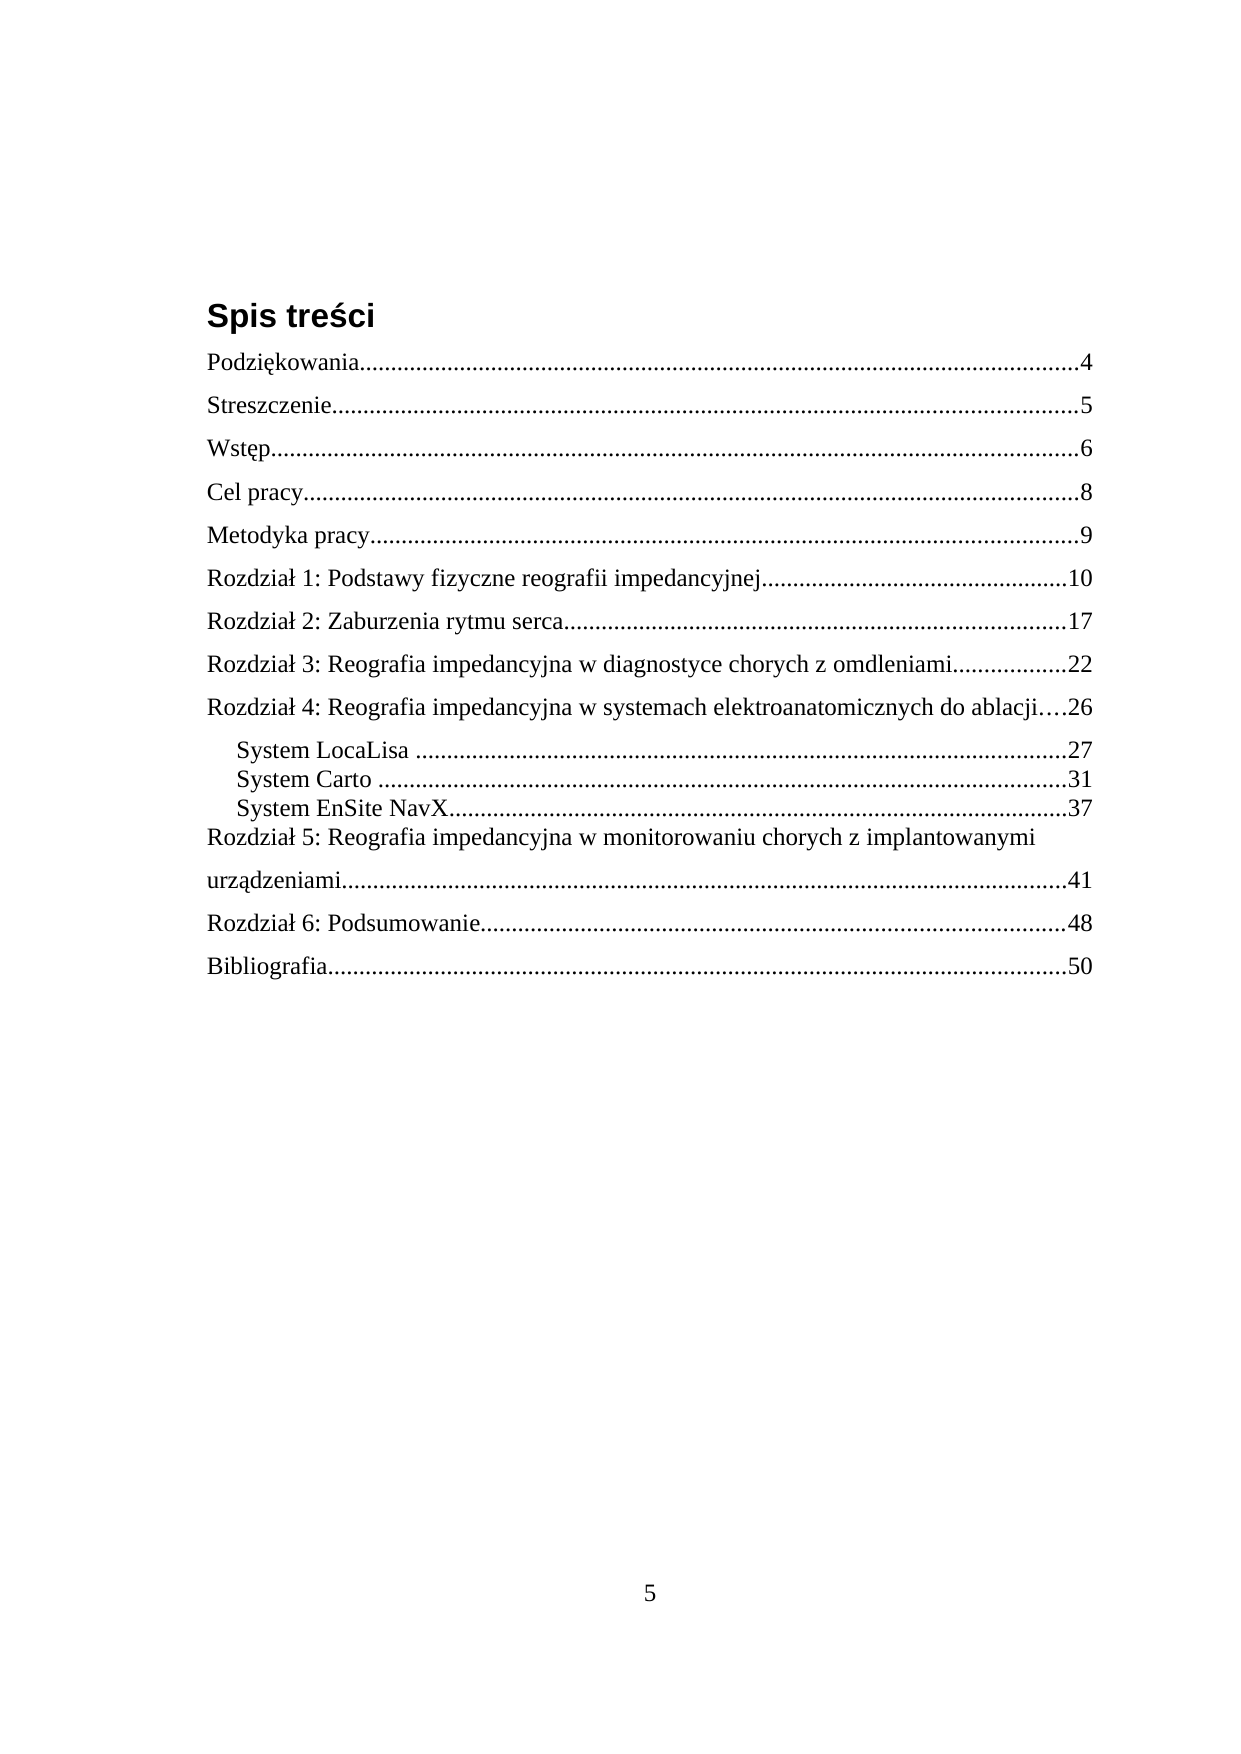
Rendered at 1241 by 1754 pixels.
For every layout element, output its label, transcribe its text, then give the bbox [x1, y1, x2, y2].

text Rozdział 4: Reografia impedancyjna w systemach elektroanatomicznych do ablacji 26 [207, 692, 1093, 721]
text Rozdział 3: Reografia impedancyjna w diagnostyce chorych z omdleniami. 22 [207, 649, 1093, 678]
text Rozdział 6: Podsumowanie 48 [207, 908, 1093, 937]
text Cel pracy 8 [207, 477, 1093, 505]
text System LocaLisa 27 [236, 735, 1093, 764]
text Rozdział 2: Zaburzenia rytmu serca 17 [207, 606, 1093, 635]
text Streszczenie 5 [207, 390, 1093, 419]
text System EnSite NavX 37 [236, 793, 1093, 822]
subtitle Spis treści [207, 296, 1093, 335]
text Wstęp 6 [207, 433, 1093, 462]
text Rozdział 1: Podstawy fizyczne reografii impedancyjnej. 10 [207, 563, 1093, 592]
text Bibliografia 50 [207, 951, 1093, 980]
text Metodyka pracy 9 [207, 520, 1093, 548]
text Podziękowania 4 [207, 347, 1093, 376]
text Rozdział 5: Reografia impedancyjna w monitorowaniu chorych z implantowanymi urządzeniami 41 [207, 822, 1093, 893]
text System Carto 31 [236, 764, 1093, 793]
